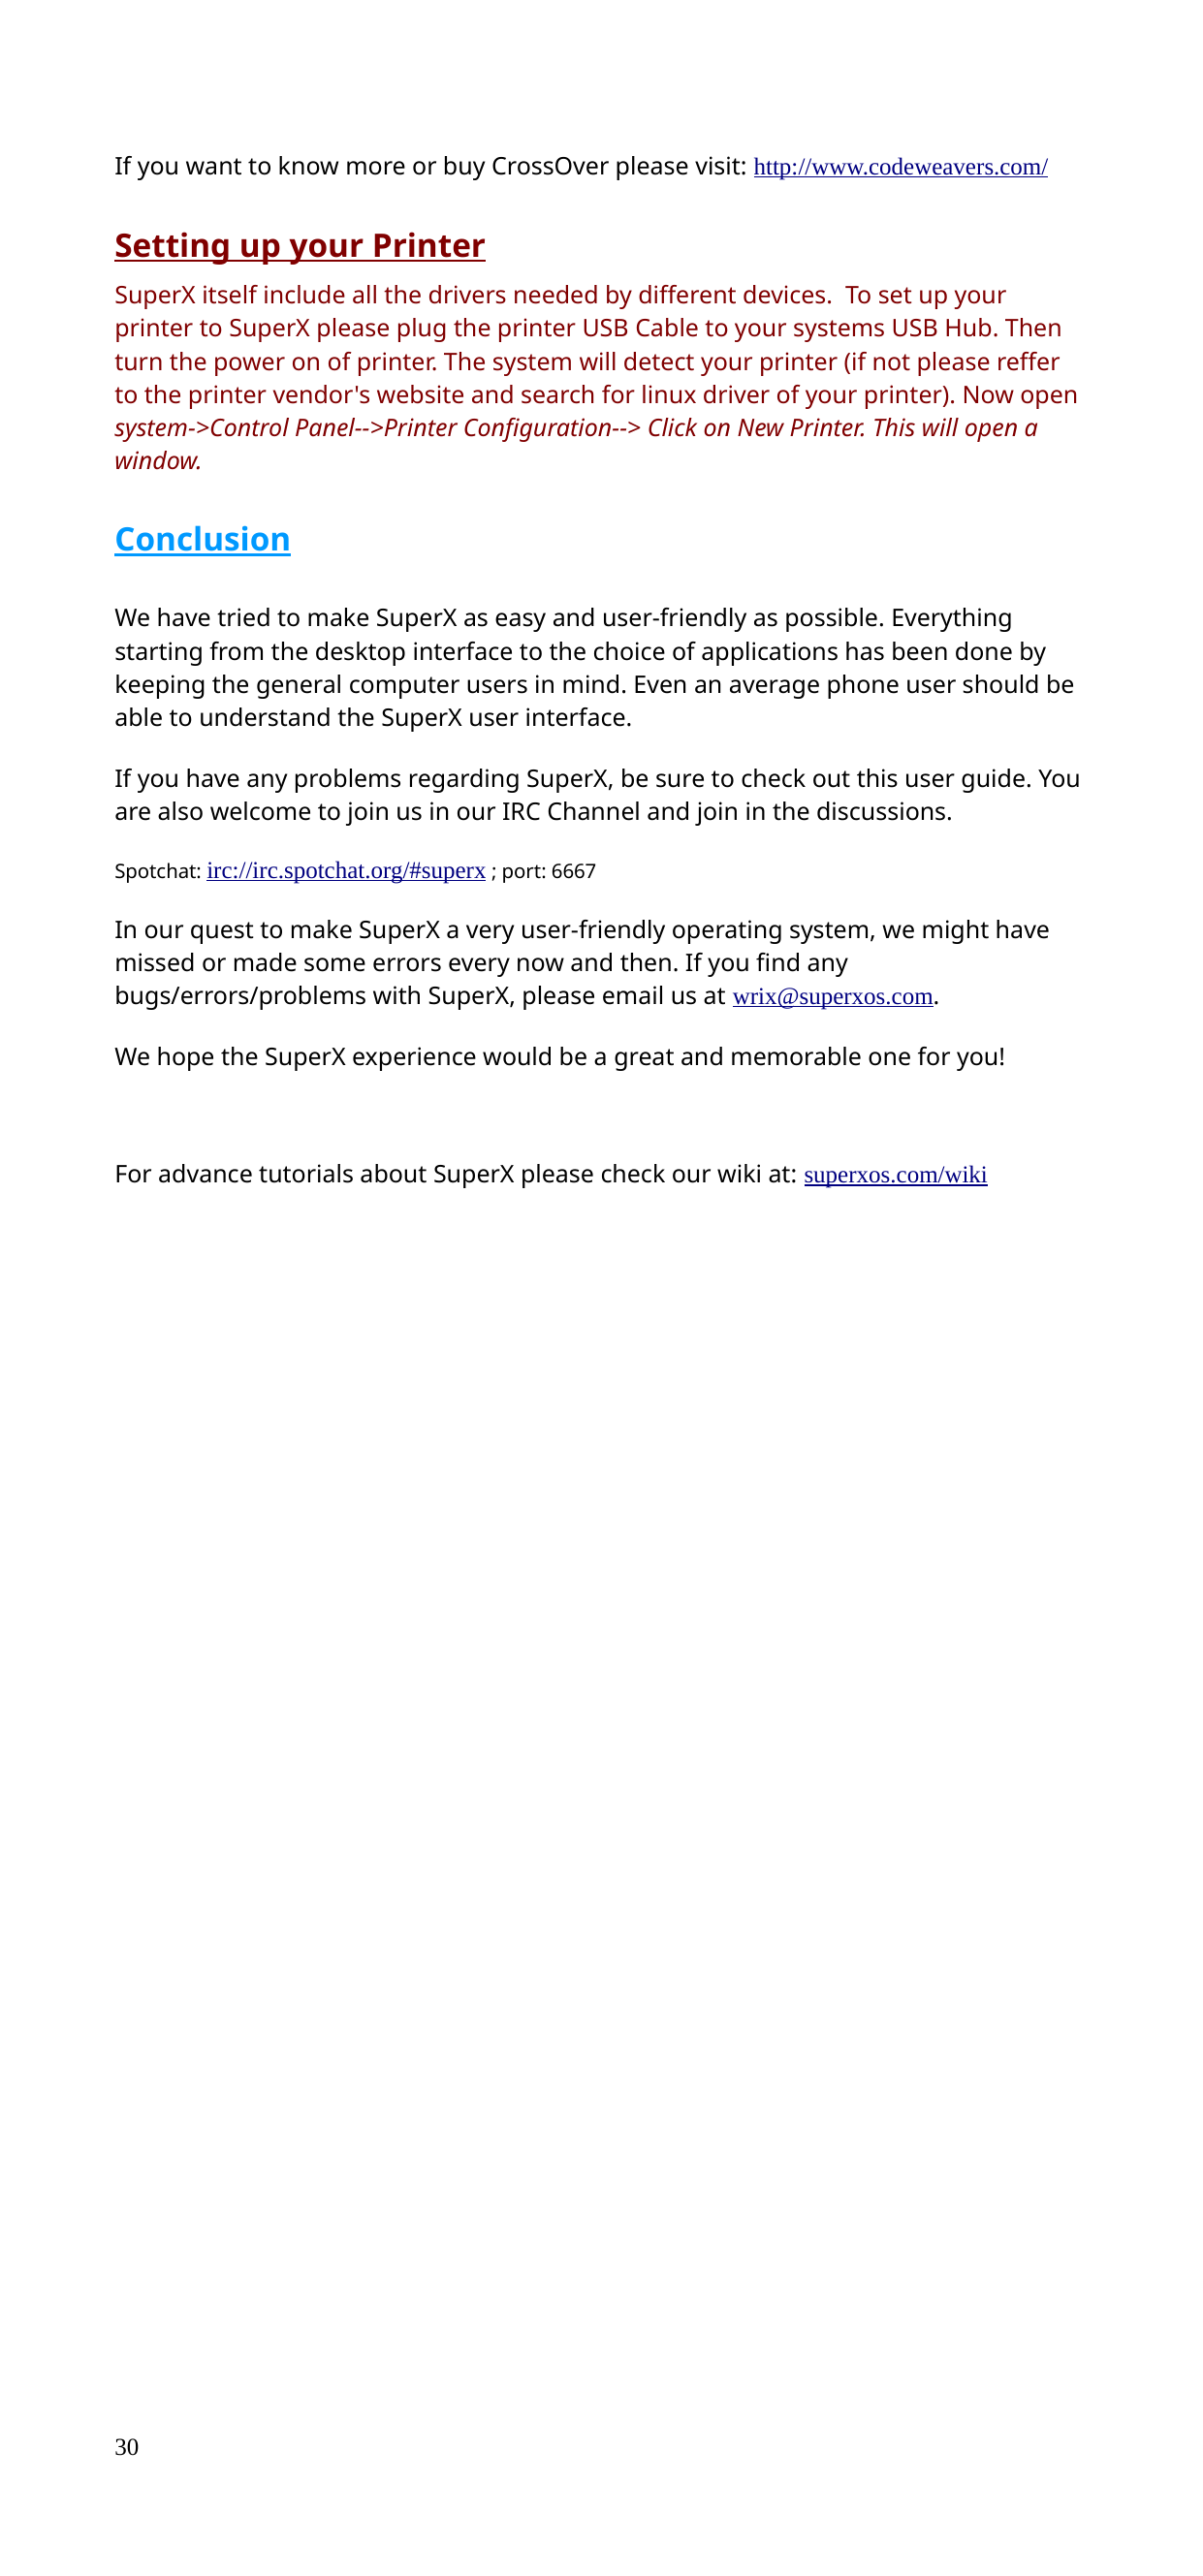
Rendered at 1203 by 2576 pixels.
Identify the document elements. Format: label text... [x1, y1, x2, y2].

text We have tried to make SuperX as easy and user-friendly as possible. Everything starting from the desktop interface to the choice of applications has been done by keeping the general computer users in mind. Even an average phone user should be able to understand the SuperX user interface. [114, 601, 1088, 733]
subtitle Setting up your Printer [114, 222, 1088, 267]
text For advance tutorials about SuperX please check our wiki at: superxos.com/wiki [114, 1157, 1088, 1190]
text If you have any problems regarding SuperX, be sure to check out this user guide. You are also welcome to join us in our IRC Channel and join in the discussions. [114, 762, 1088, 828]
text We hope the SuperX experience would be a great and memorable one for you! [114, 1040, 1088, 1073]
text In our quest to make SuperX a very user-friendly operating system, we might have missed or made some errors every now and then. If you find any bugs/errors/problems with SuperX, please email us at wrix@superxos.com. [114, 912, 1088, 1011]
text SuperX itself include all the drivers needed by different devices. To set up your printer to SuperX please plug the printer USB Cable to your systems USB Hub. Then turn the power on of printer. The system will detect your printer (if not please reffer to the printer vendor's website and search for linux driver of your printer). Now open system->Control Panel-->Printer Configuration--> Click on New Printer. This will open a window. [114, 278, 1088, 476]
text Spotchat: irc://irc.spotchat.org/#superx ; port: 6667 [114, 856, 1088, 884]
subtitle Conclusion [114, 517, 1088, 560]
text If you want to know more or buy CrossOver please visit: http://www.codeweavers.com/ [114, 148, 1088, 182]
